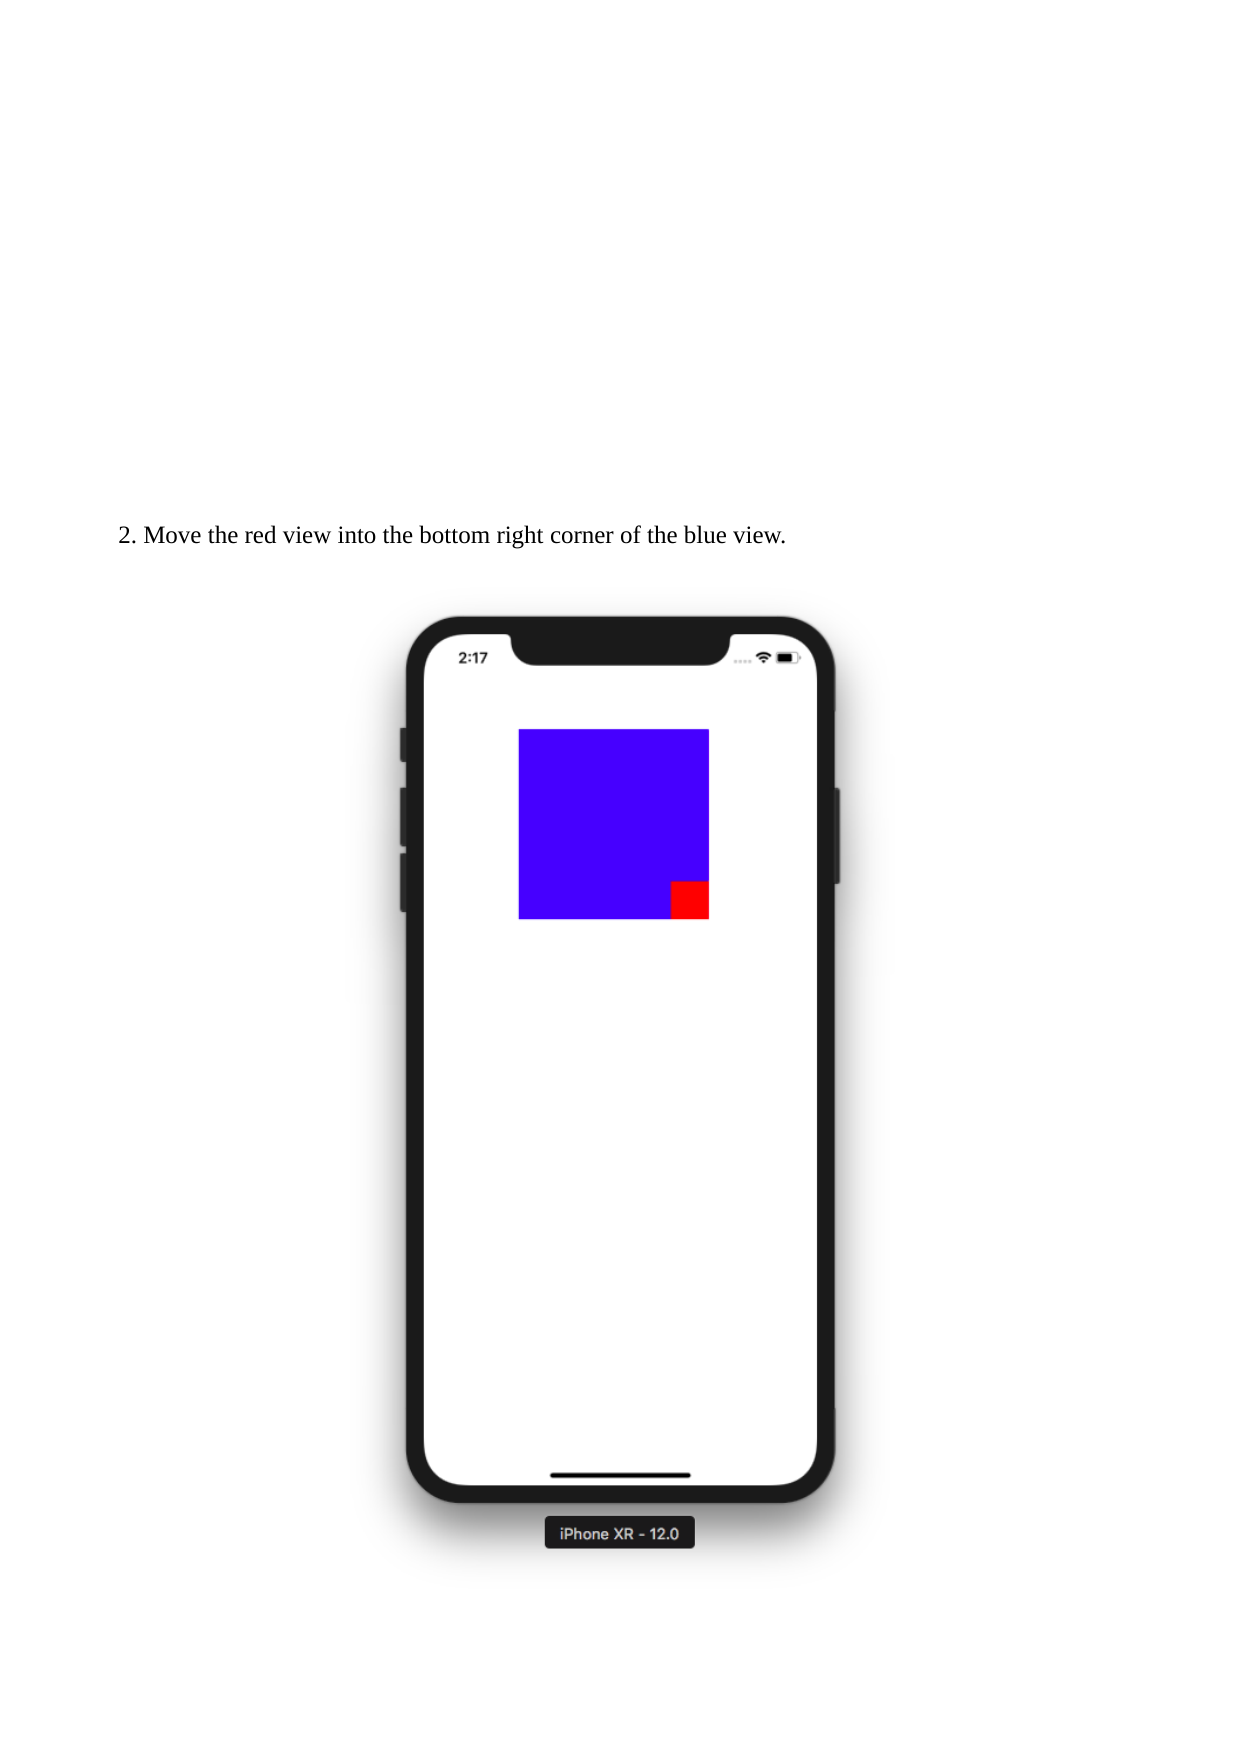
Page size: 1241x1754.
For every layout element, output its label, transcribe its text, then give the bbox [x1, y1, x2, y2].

picture [330, 578, 911, 1598]
text 2. Move the red view into the bottom right corner of the blue view. [118, 521, 1122, 549]
